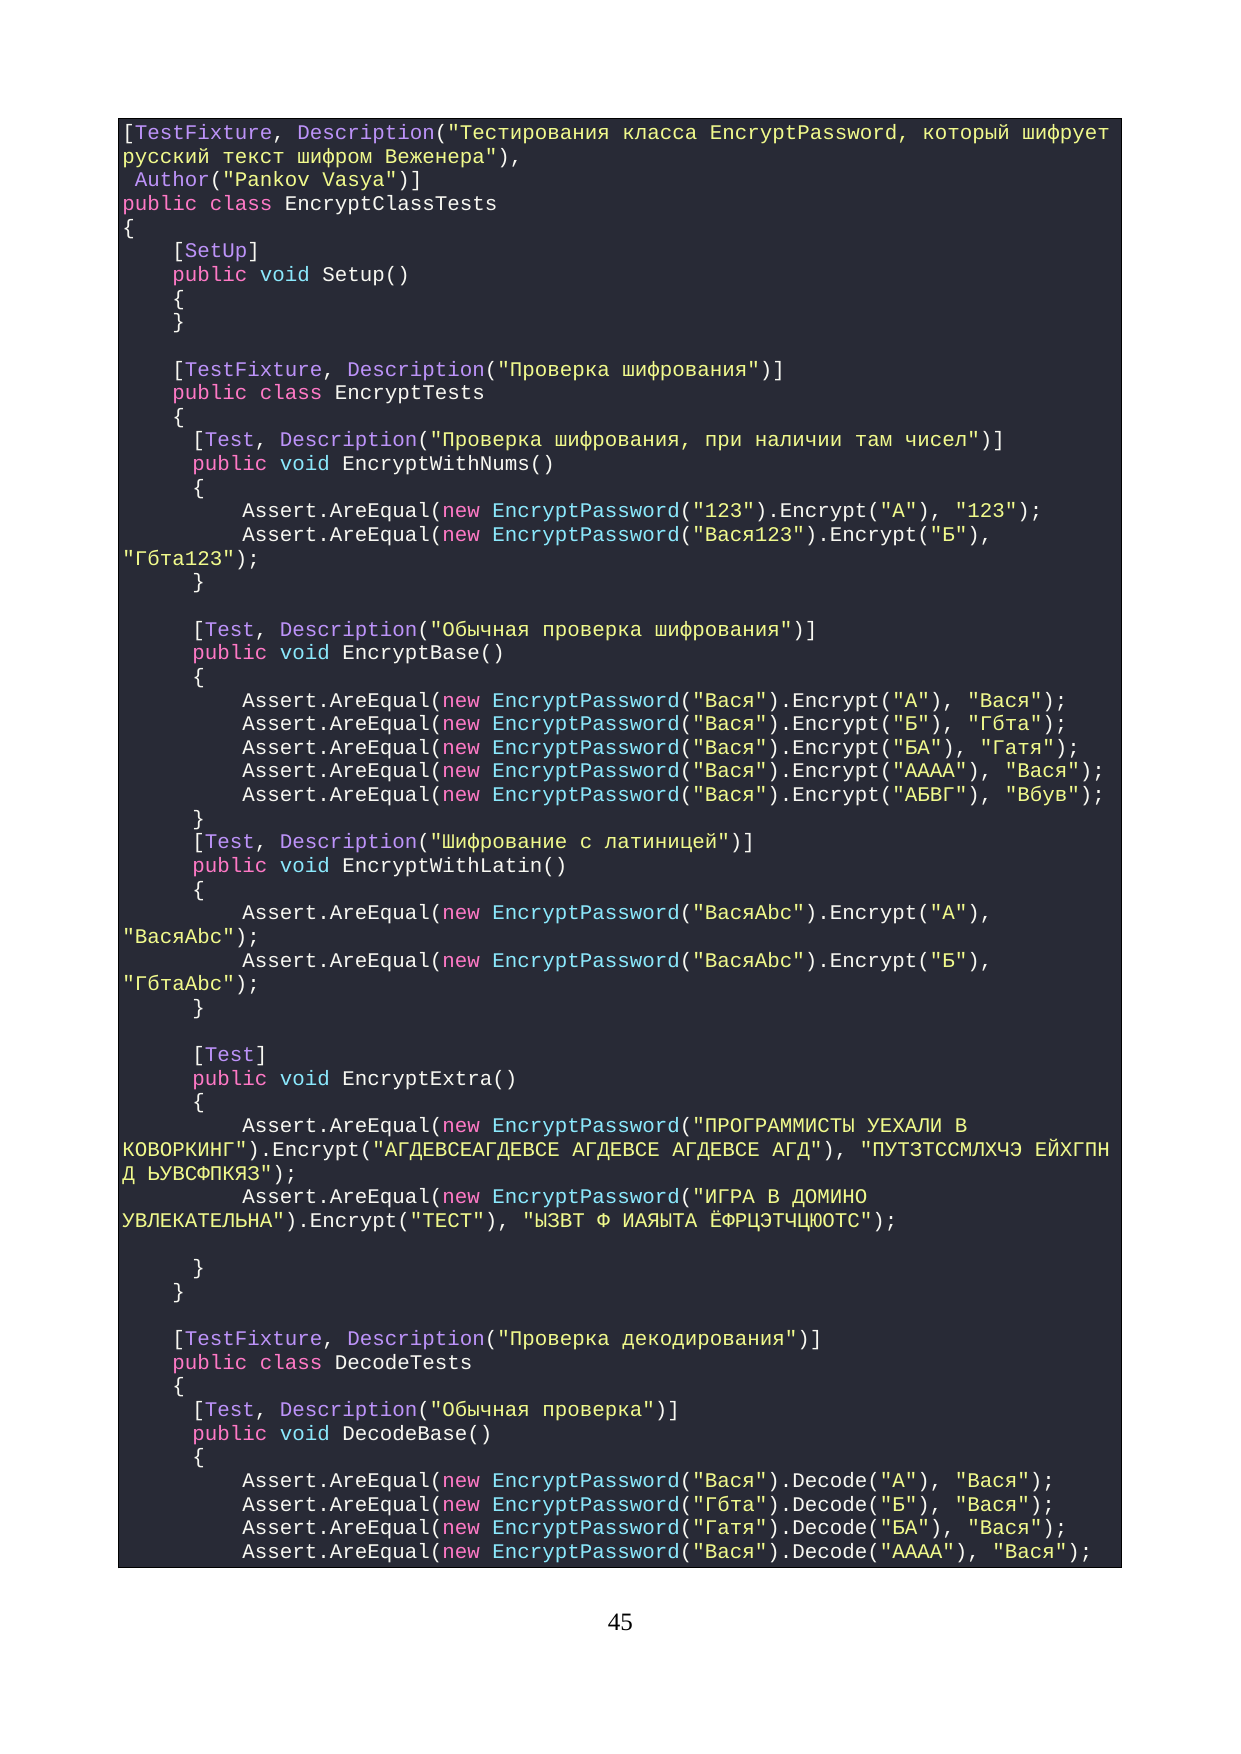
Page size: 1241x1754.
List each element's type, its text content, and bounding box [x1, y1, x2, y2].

text Assert.AreEqual(new EncryptPassword("Гатя").Decode("БА"), "Вася"); [119, 1513, 1121, 1537]
text public void EncryptExtra() [119, 1064, 1121, 1088]
text { [119, 473, 1121, 496]
text [Test, Description("Обычная проверка")] [119, 1395, 1121, 1419]
text public class EncryptTests [119, 378, 1121, 402]
text } [119, 1277, 1121, 1300]
text } [119, 993, 1121, 1017]
text [SetUp] [119, 236, 1121, 260]
text { [119, 284, 1121, 307]
text Assert.AreEqual(new EncryptPassword("Вася").Encrypt("АБВГ"), "Вбув"); [119, 780, 1121, 804]
text Assert.AreEqual(new EncryptPassword("ИГРА В ДОМИНО УВЛЕКАТЕЛЬНА").Encrypt("ТЕСТ"), "ЫЗВТ Ф ИАЯЫТА ЁФРЦЭТЧЦЮОТС"); [119, 1182, 1121, 1229]
text } [119, 804, 1121, 827]
text { [119, 875, 1121, 898]
text public void EncryptWithNums() [119, 449, 1121, 473]
text { [119, 1088, 1121, 1111]
text Assert.AreEqual(new EncryptPassword("ВасяAbc").Encrypt("А"), "ВасяAbc"); [119, 898, 1121, 946]
text Assert.AreEqual(new EncryptPassword("123").Encrypt("А"), "123"); [119, 496, 1121, 520]
text { [119, 1371, 1121, 1395]
text public class EncryptClassTests [119, 189, 1121, 213]
text } [119, 307, 1121, 331]
text [TestFixture, Description("Тестирования класса EncryptPassword, который шифрует русский текст шифром Веженера"), [119, 119, 1121, 165]
text Assert.AreEqual(new EncryptPassword("Вася").Encrypt("А"), "Вася"); [119, 686, 1121, 709]
text [TestFixture, Description("Проверка декодирования")] [119, 1324, 1121, 1348]
text Assert.AreEqual(new EncryptPassword("Вася").Encrypt("БА"), "Гатя"); [119, 733, 1121, 757]
text } [119, 567, 1121, 591]
text Assert.AreEqual(new EncryptPassword("Вася").Decode("АААА"), "Вася"); [119, 1537, 1121, 1567]
text Author("Pankov Vasya")] [119, 165, 1121, 189]
text Assert.AreEqual(new EncryptPassword("ПРОГРАММИСТЫ УЕХАЛИ В КОВОРКИНГ").Encrypt("АГДЕВСЕАГДЕВСЕ АГДЕВСЕ АГДЕВСЕ АГД"), "ПУТЗТССМЛХЧЭ ЕЙХГПН Д ЬУВСФПКЯЗ"); [119, 1111, 1121, 1182]
text { [119, 662, 1121, 686]
text [TestFixture, Description("Проверка шифрования")] [119, 354, 1121, 378]
text [Test, Description("Шифрование с латиницей")] [119, 827, 1121, 851]
text { [119, 402, 1121, 426]
text Assert.AreEqual(new EncryptPassword("Вася123").Encrypt("Б"), "Гбта123"); [119, 520, 1121, 567]
text Assert.AreEqual(new EncryptPassword("Вася").Decode("А"), "Вася"); [119, 1466, 1121, 1489]
text { [119, 1442, 1121, 1466]
text } [119, 1253, 1121, 1277]
text { [119, 213, 1121, 236]
text Assert.AreEqual(new EncryptPassword("Гбта").Decode("Б"), "Вася"); [119, 1489, 1121, 1513]
text Assert.AreEqual(new EncryptPassword("ВасяAbc").Encrypt("Б"), "ГбтаAbc"); [119, 946, 1121, 993]
text public void EncryptWithLatin() [119, 851, 1121, 875]
text [Test, Description("Обычная проверка шифрования")] [119, 615, 1121, 638]
text public class DecodeTests [119, 1348, 1121, 1371]
text public void EncryptBase() [119, 638, 1121, 662]
text Assert.AreEqual(new EncryptPassword("Вася").Encrypt("АААА"), "Вася"); [119, 757, 1121, 780]
text Assert.AreEqual(new EncryptPassword("Вася").Encrypt("Б"), "Гбта"); [119, 709, 1121, 733]
text [Test, Description("Проверка шифрования, при наличии там чисел")] [119, 426, 1121, 449]
text public void Setup() [119, 260, 1121, 284]
text public void DecodeBase() [119, 1419, 1121, 1442]
text [Test] [119, 1040, 1121, 1064]
